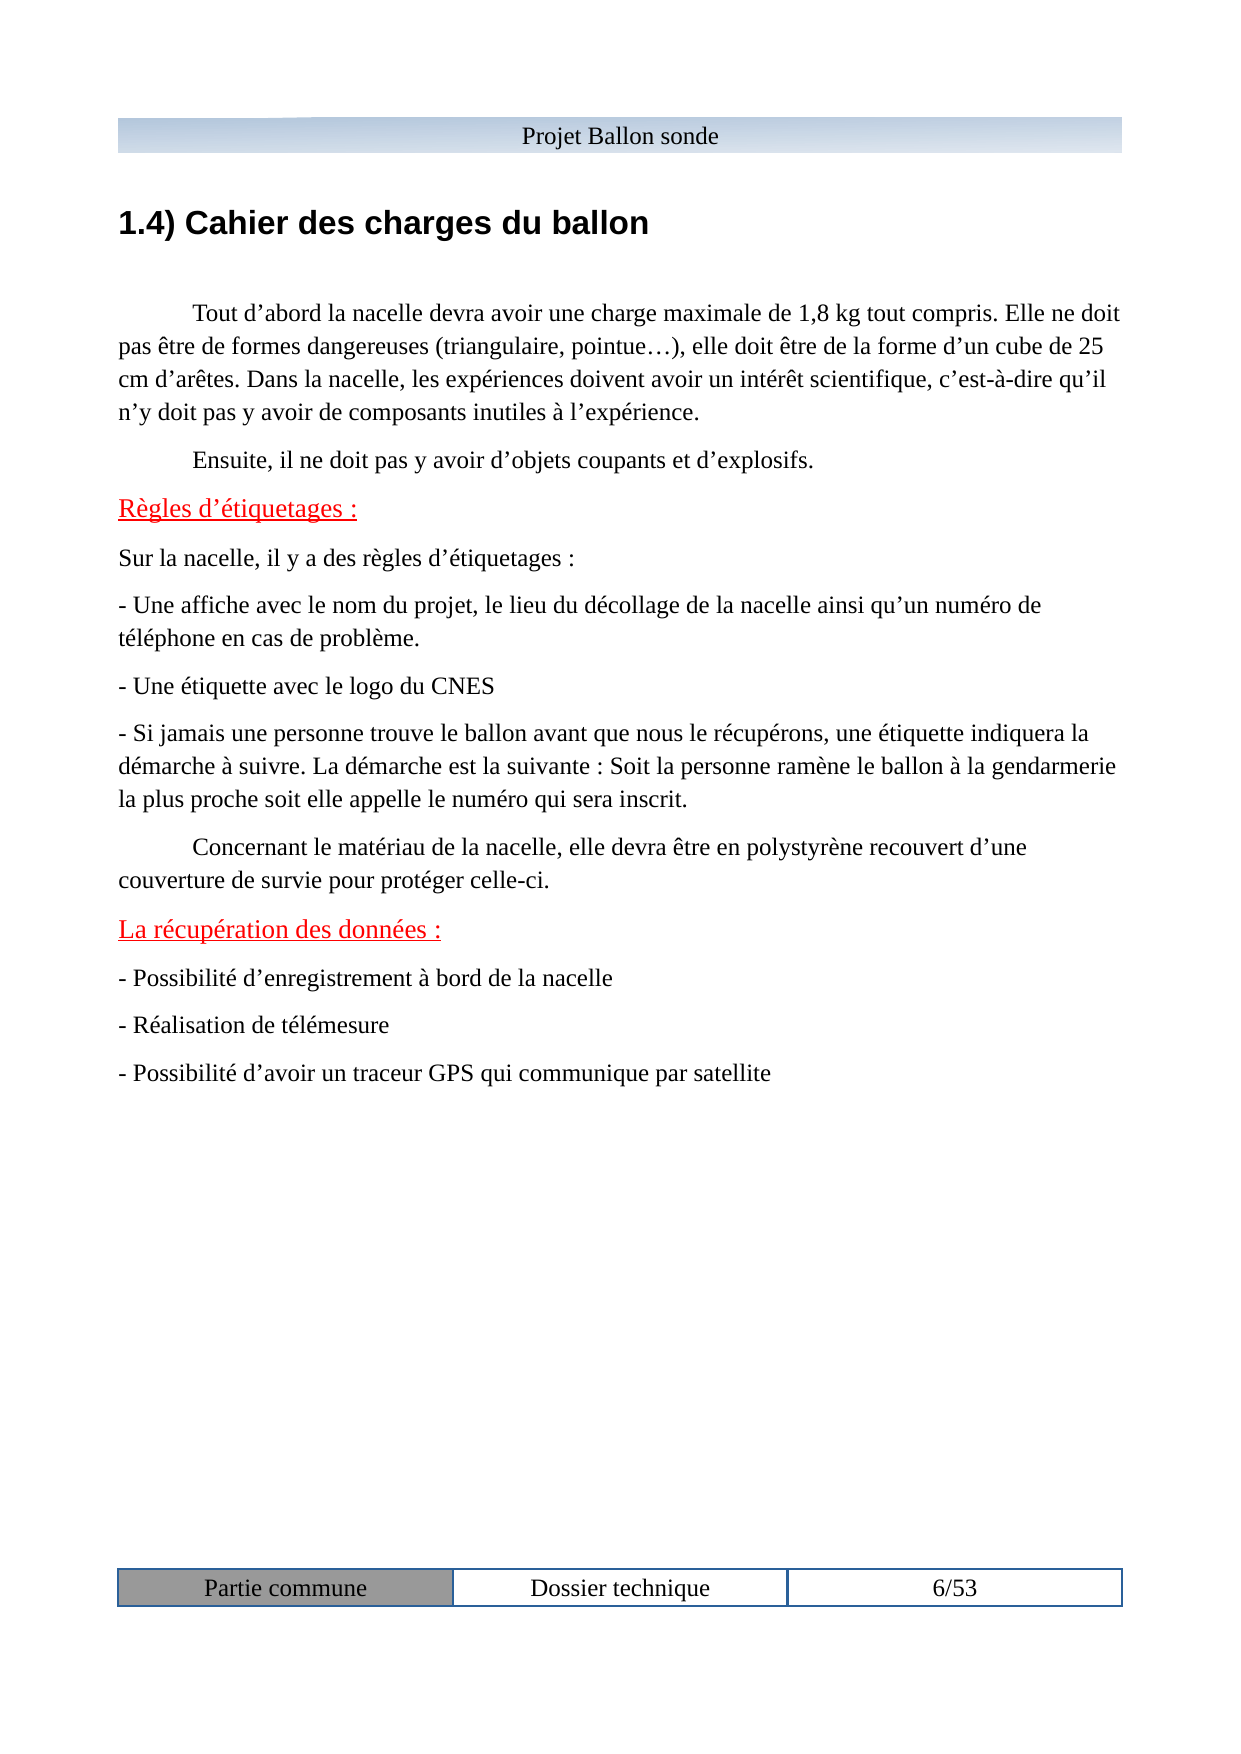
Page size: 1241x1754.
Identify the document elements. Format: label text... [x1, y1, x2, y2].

text La récupération des données : [118, 913, 1122, 944]
text Sur la nacelle, il y a des règles d’étiquetages : [118, 543, 1122, 571]
text - Une étiquette avec le logo du CNES [118, 671, 1122, 699]
text - Possibilité d’enregistrement à bord de la nacelle [118, 963, 1122, 992]
text Concernant le matériau de la nacelle, elle devra être en polystyrène recouvert d’une couverture de survie pour protéger celle-ci. [118, 832, 1122, 894]
text - Une affiche avec le nom du projet, le lieu du décollage de la nacelle ainsi qu’un numéro de téléphone en cas de problème. [118, 590, 1122, 652]
text - Possibilité d’avoir un traceur GPS qui communique par satellite [118, 1058, 1122, 1087]
text Règles d’étiquetages : [118, 492, 1122, 523]
text - Réalisation de télémesure [118, 1011, 1122, 1039]
text Tout d’abord la nacelle devra avoir une charge maximale de 1,8 kg tout compris. Elle ne doit pas être de formes dangereuses (triangulaire, pointue…), elle doit être de la forme d’un cube de 25 cm d’arêtes. Dans la nacelle, les expériences doivent avoir un intérêt scientifique, c’est-à-dire qu’il n’y doit pas y avoir de composants inutiles à l’expérience. [118, 298, 1122, 426]
text - Si jamais une personne trouve le ballon avant que nous le récupérons, une étiquette indiquera la démarche à suivre. La démarche est la suivante : Soit la personne ramène le ballon à la gendarmerie la plus proche soit elle appelle le numéro qui sera inscrit. [118, 718, 1122, 813]
subtitle 1.4) Cahier des charges du ballon [118, 203, 1122, 241]
text Ensuite, il ne doit pas y avoir d’objets coupants et d’explosifs. [118, 445, 1122, 473]
